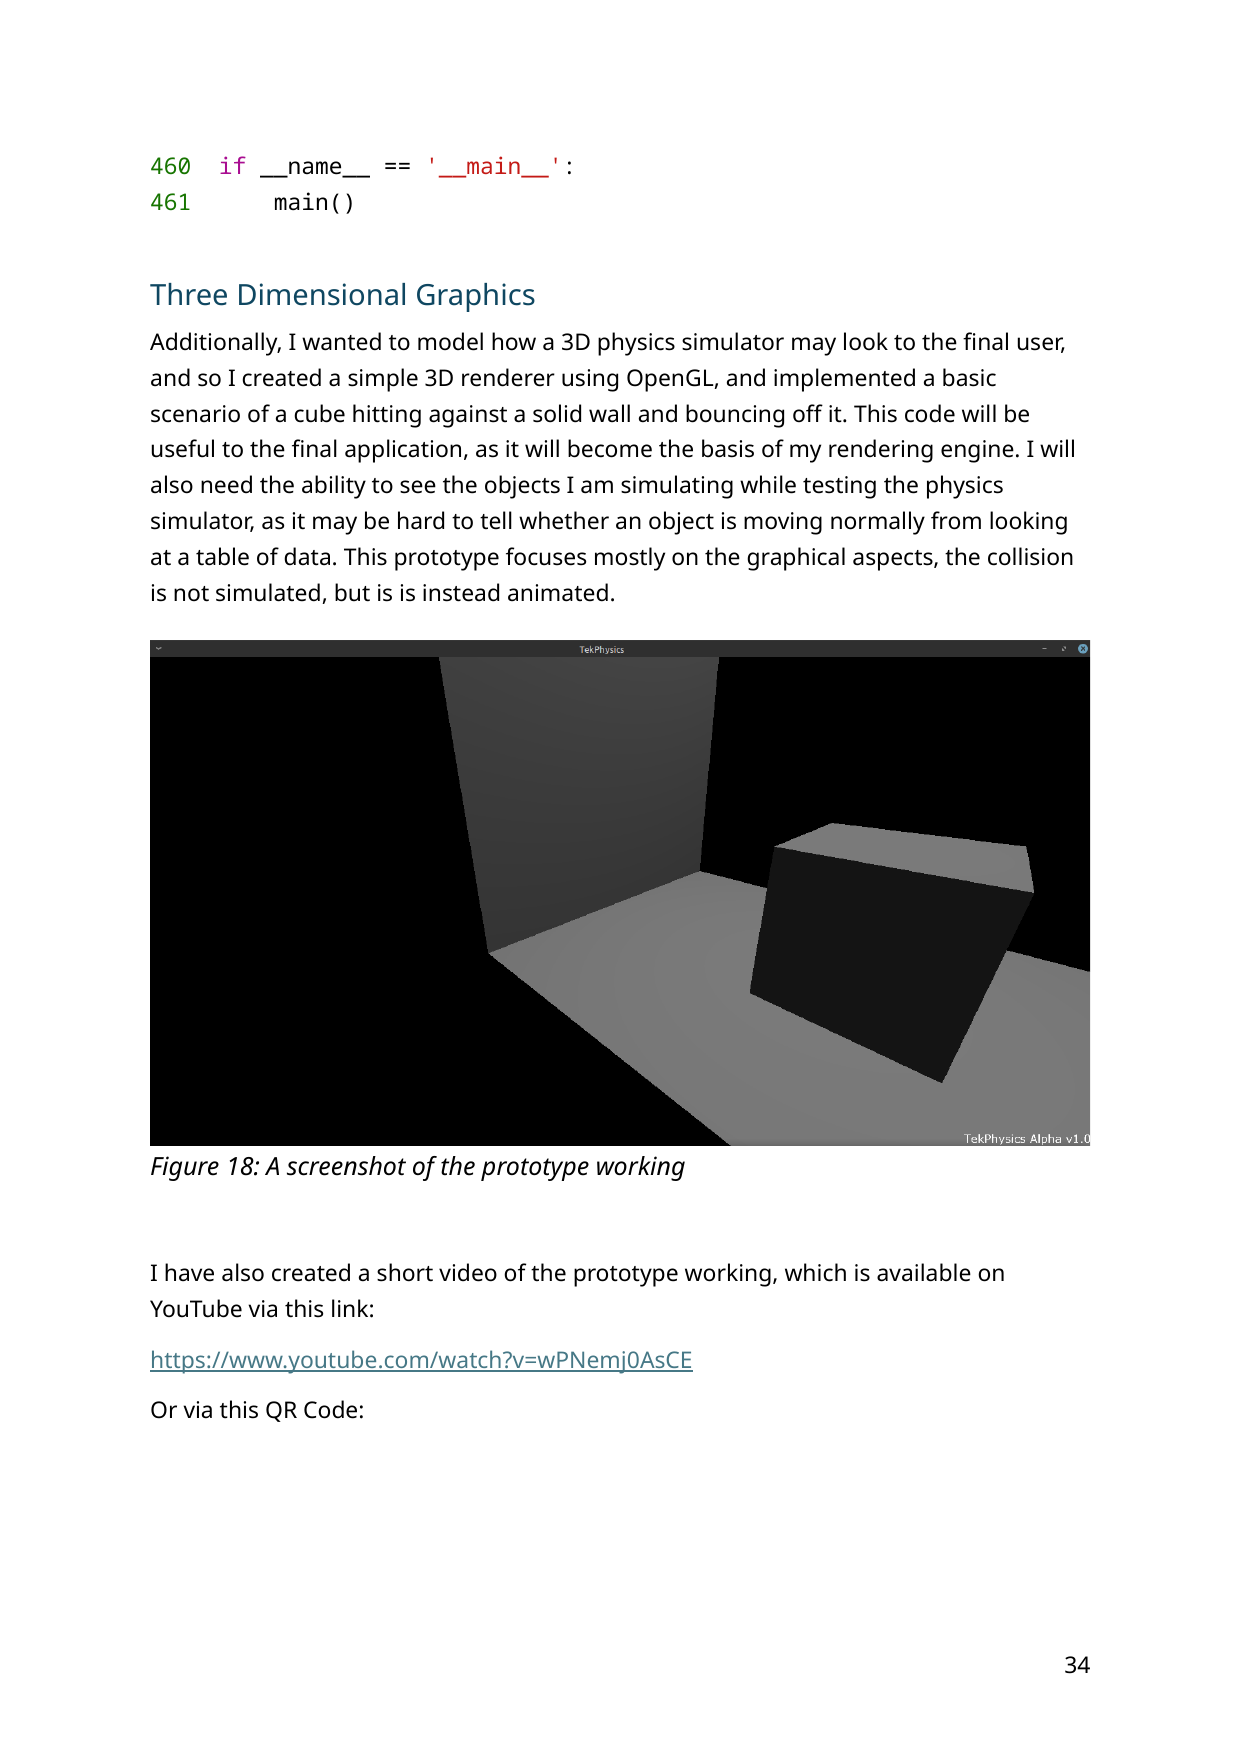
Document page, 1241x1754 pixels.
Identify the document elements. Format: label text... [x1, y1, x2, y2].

text Or via this QR Code: [150, 1394, 1090, 1426]
text Figure 18: A screenshot of the prototype working [150, 1146, 1090, 1183]
text 461 main() [150, 186, 1090, 217]
text I have also created a short video of the prototype working, which is available on YouTube via this link: [150, 1257, 1090, 1324]
text https://www.youtube.com/watch?v=wPNemj0AsCE [150, 1344, 1090, 1375]
picture [150, 640, 1091, 1146]
text Additionally, I wanted to model how a 3D physics simulator may look to the final user, and so I created a simple 3D renderer using OpenGL, and implemented a basic scenario of a cube hitting against a solid wall and bouncing off it. This code will be useful to the final application, as it will become the basis of my rendering engine. I will also need the ability to see the objects I am simulating while testing the physics simulator, as it may be hard to tell whether an object is moving normally from looking at a table of data. This prototype focuses mostly on the graphical aspects, the collision is not simulated, but is is instead animated. [150, 326, 1090, 608]
text 460 if __name__ == '__main__': [150, 150, 1090, 181]
subtitle Three Dimensional Graphics [150, 274, 1090, 314]
